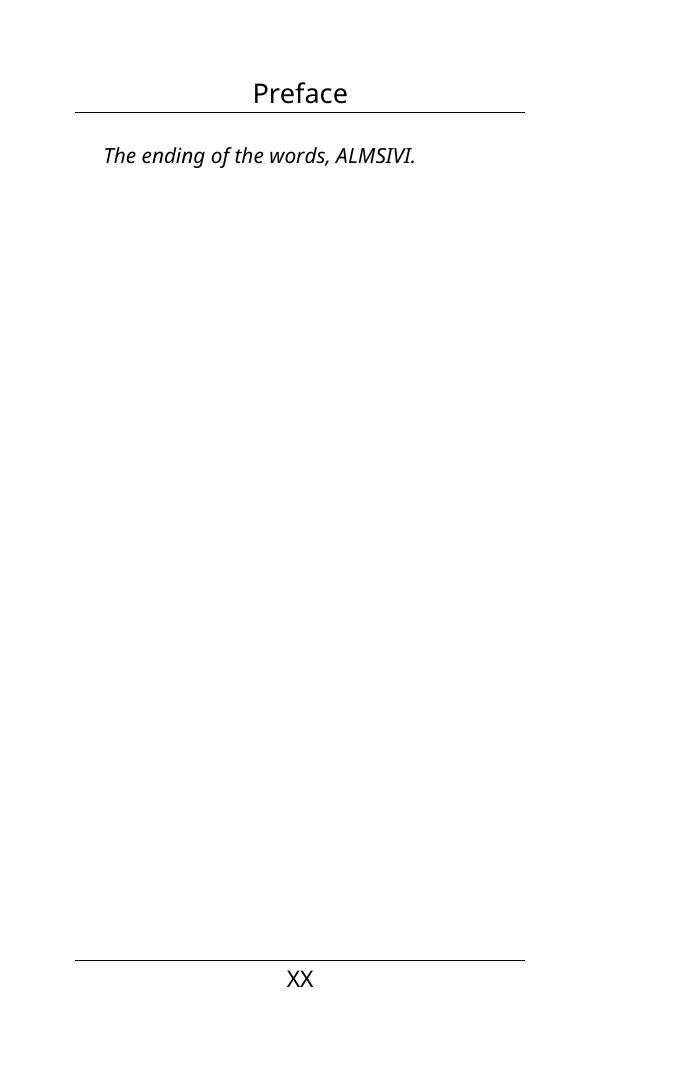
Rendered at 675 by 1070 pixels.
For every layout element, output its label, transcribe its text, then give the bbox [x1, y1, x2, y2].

text The ending of the words, ALMSIVI. [103, 141, 525, 170]
